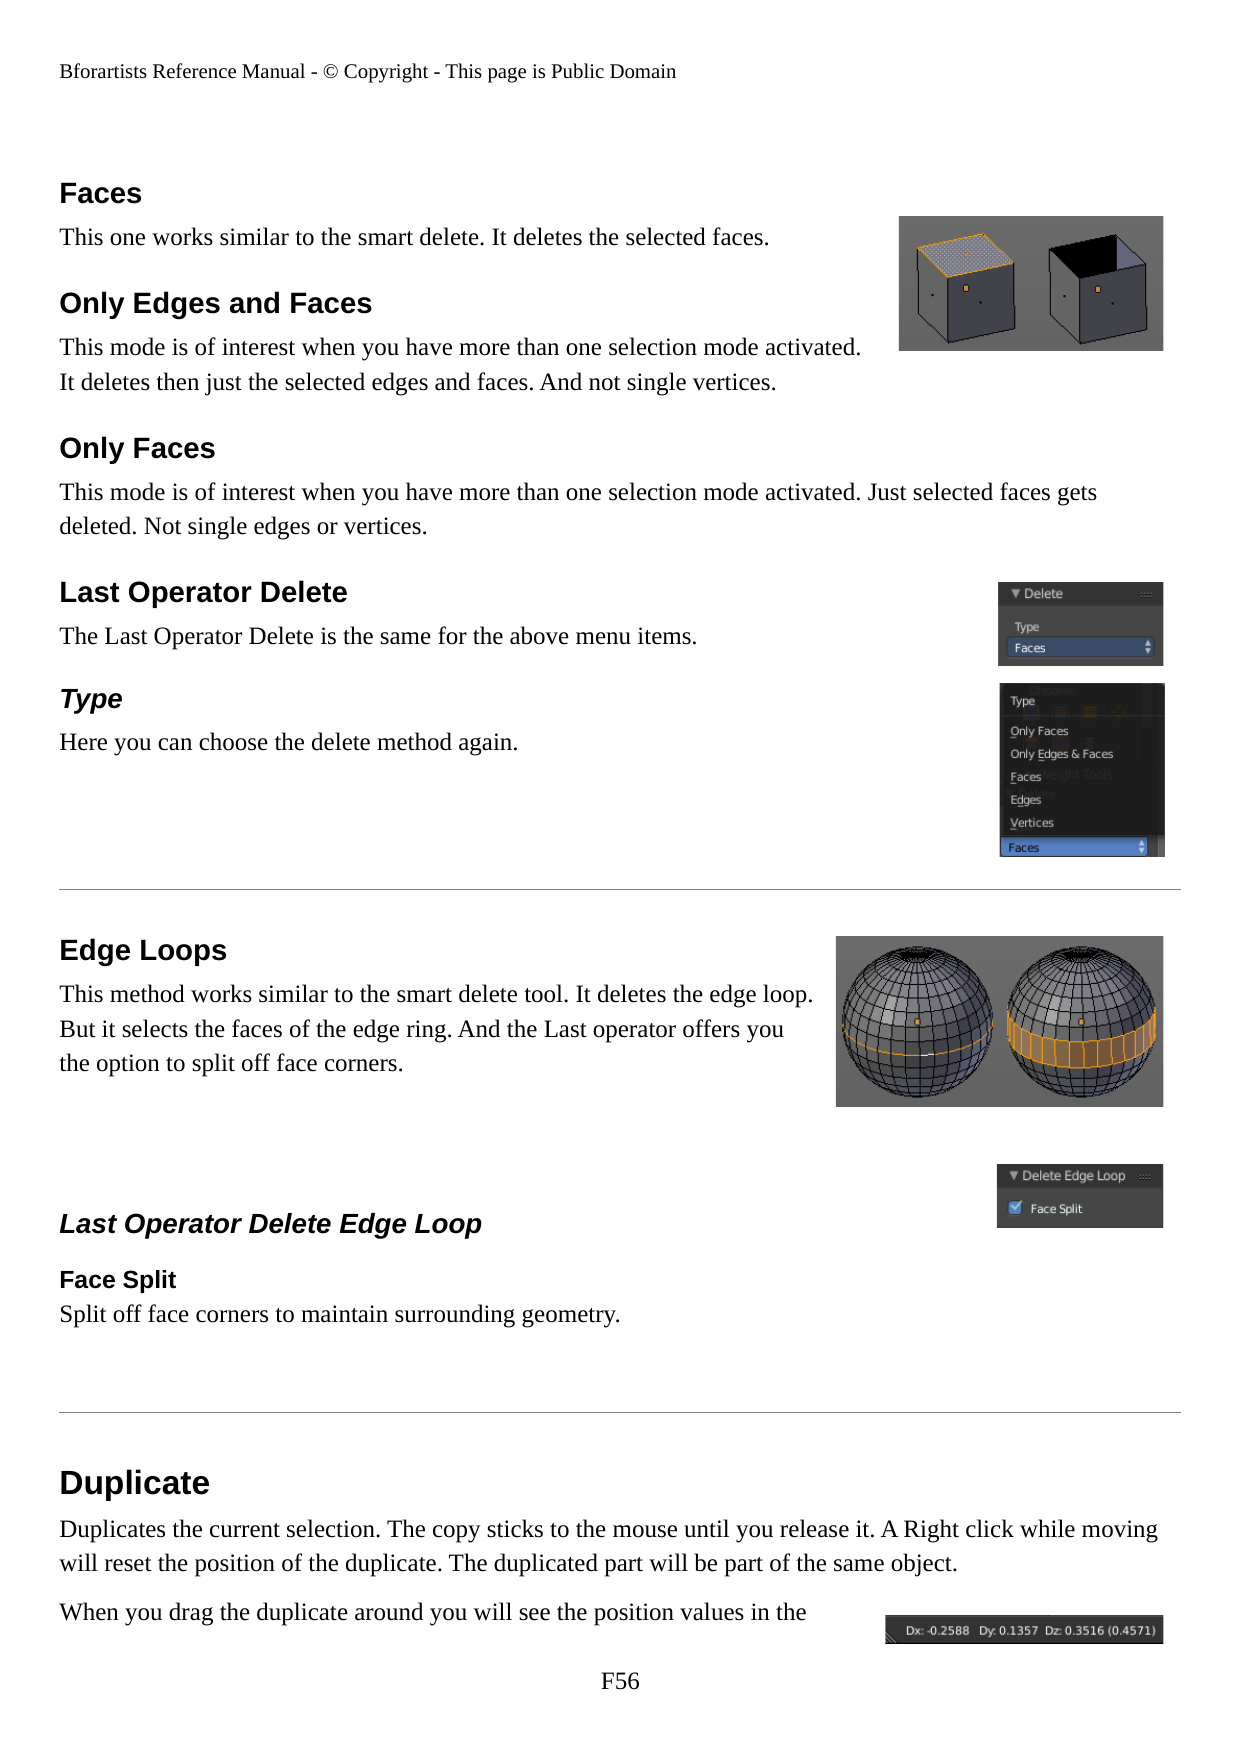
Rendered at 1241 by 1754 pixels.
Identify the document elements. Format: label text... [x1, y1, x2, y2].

subtitle Only Faces [59, 431, 1181, 464]
subtitle [1164, 286, 1181, 320]
text When you drag the duplicate around you will see the position values in the [59, 1597, 1181, 1626]
subtitle Last Operator Delete [59, 575, 1181, 609]
picture [835, 936, 1164, 1107]
picture [898, 216, 1164, 351]
text Here you can choose the delete method again. [59, 727, 999, 756]
subtitle Only Edges and Faces [59, 286, 898, 320]
picture [999, 683, 1165, 857]
subtitle Last Operator Delete Edge Loop [59, 1208, 1181, 1240]
picture [996, 1164, 1164, 1228]
subtitle Edge Loops [59, 933, 1181, 967]
subtitle Type [59, 683, 999, 714]
text The Last Operator Delete is the same for the above menu items. [59, 621, 998, 650]
subtitle [1165, 683, 1181, 714]
text This mode is of interest when you have more than one selection mode activated. It deletes then just the selected edges and faces. And not single vertices. [59, 332, 1181, 396]
text Duplicates the current selection. The copy sticks to the mouse until you release it. A Right click while moving will reset the position of the duplicate. The duplicated part will be part of the same object. [59, 1514, 1181, 1577]
text This one works similar to the smart delete. It deletes the selected faces. [59, 222, 898, 251]
text This method works similar to the smart delete tool. It deletes the edge loop. But it selects the faces of the edge ring. And the Last operator offers you the option to split off face corners. [59, 979, 835, 1077]
text This mode is of interest when you have more than one selection mode activated. Just selected faces gets deleted. Not single edges or vertices. [59, 477, 1181, 540]
subtitle Duplicate [59, 1463, 1181, 1501]
picture [998, 582, 1164, 666]
picture [885, 1615, 1164, 1644]
subtitle Face Split [59, 1265, 1181, 1293]
text Split off face corners to maintain surrounding geometry. [59, 1299, 1181, 1328]
subtitle Faces [59, 176, 1181, 210]
